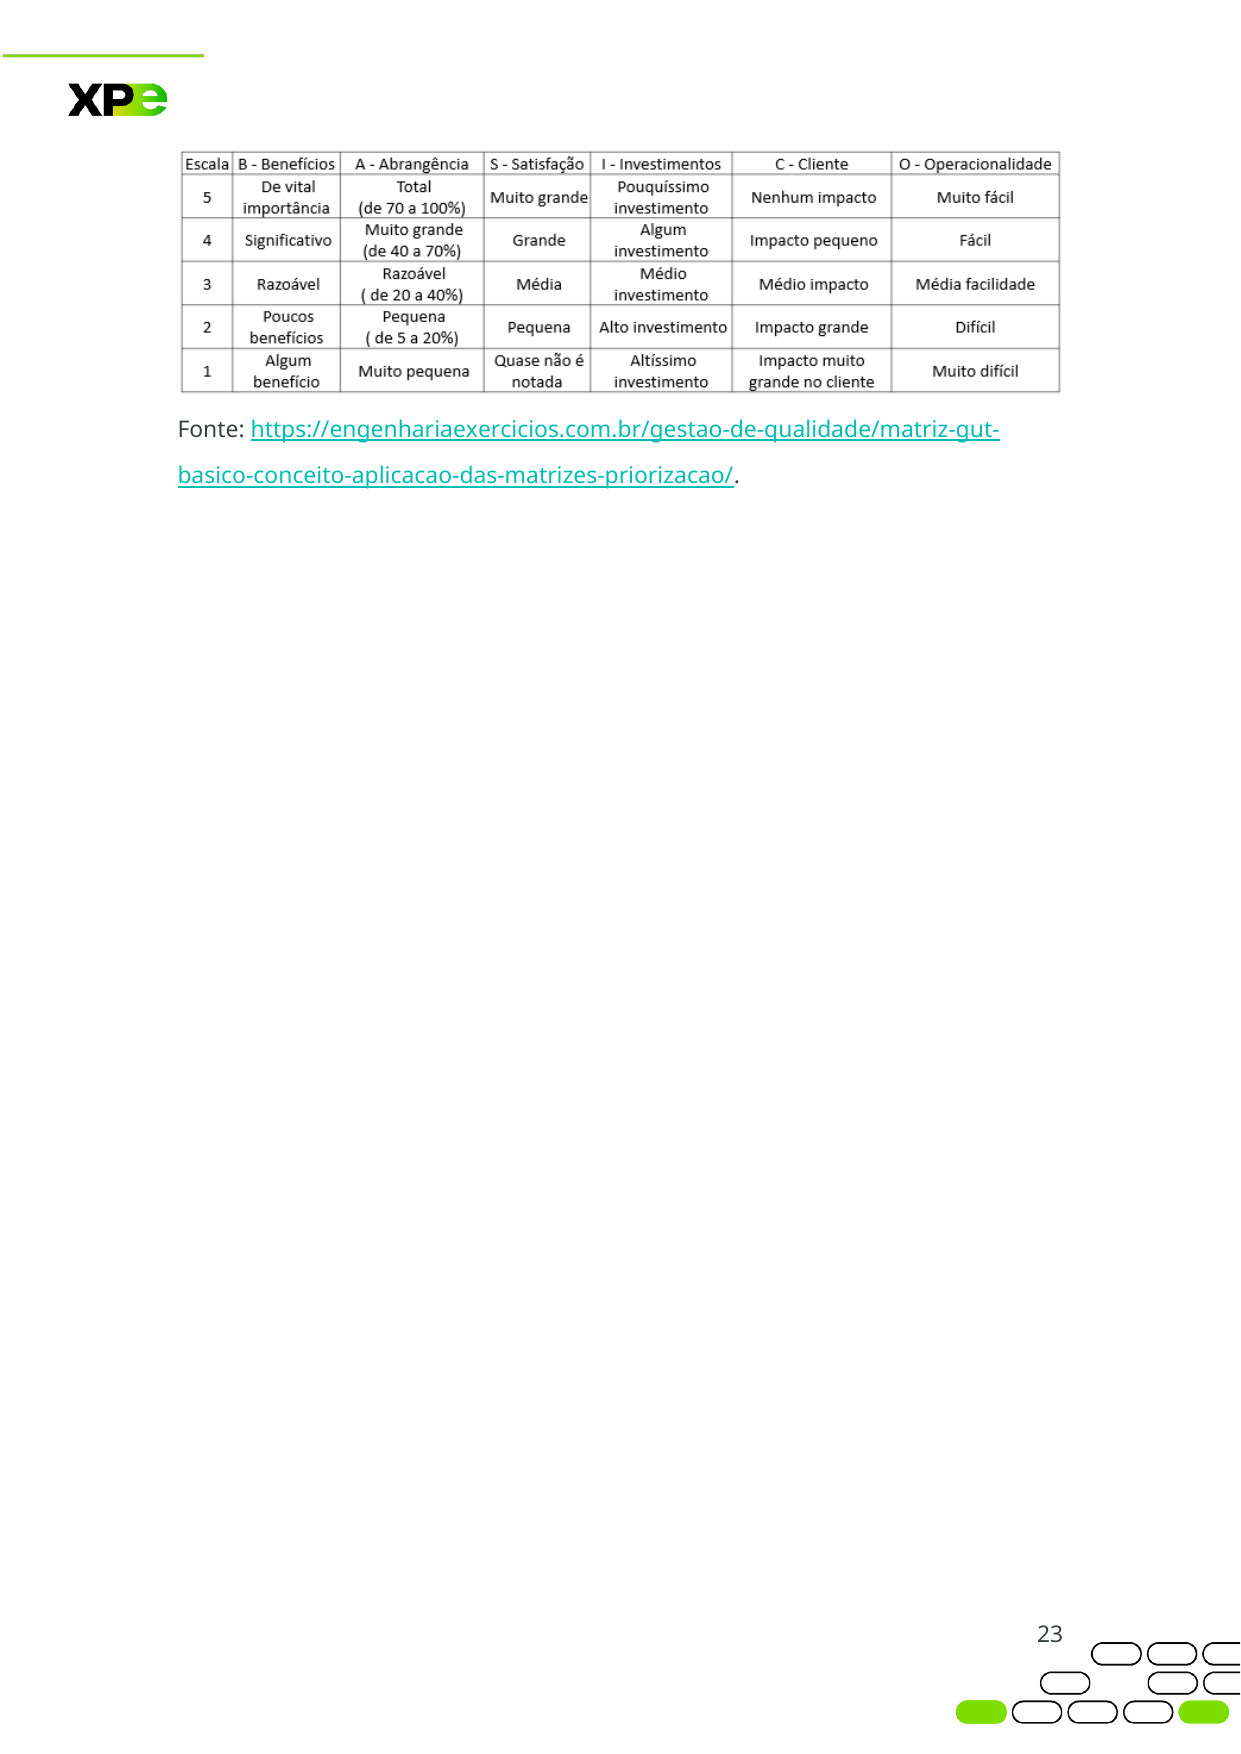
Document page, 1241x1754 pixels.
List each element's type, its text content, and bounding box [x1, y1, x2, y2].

picture [955, 1642, 1241, 1724]
text Fonte: https://engenhariaexercicios.com.br/gestao-de-qualidade/matriz-gut-basico-conceito-aplicacao-das-matrizes-priorizacao/. [177, 397, 1063, 491]
picture [2, 51, 1063, 397]
